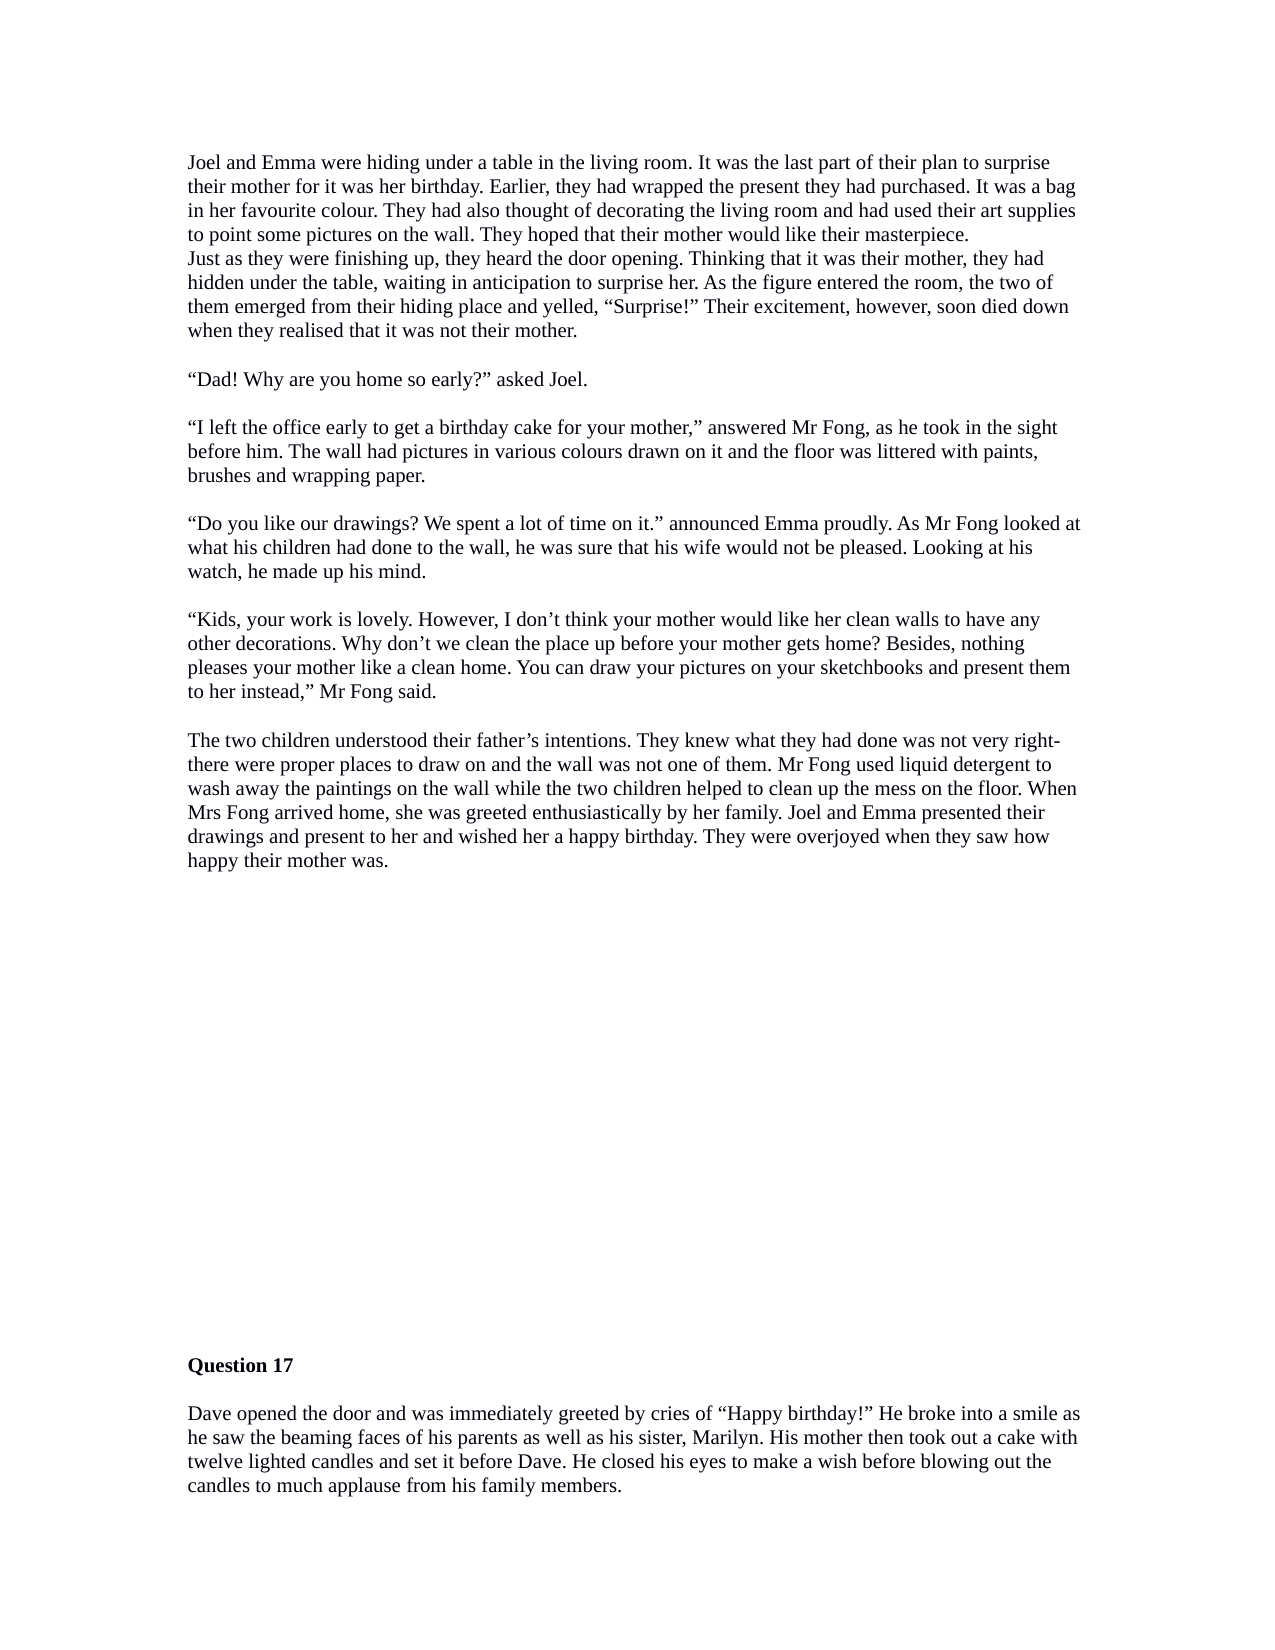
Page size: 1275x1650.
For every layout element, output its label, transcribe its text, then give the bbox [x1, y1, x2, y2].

text The two children understood their father’s intentions. They knew what they had done was not very right-there were proper places to draw on and the wall was not one of them. Mr Fong used liquid detergent to wash away the paintings on the wall while the two children helped to clean up the mess on the floor. When Mrs Fong arrived home, she was greeted enthusiastically by her family. Joel and Emma presented their drawings and present to her and wished her a happy birthday. They were overjoyed when they saw how happy their mother was. [187, 727, 1087, 872]
text “Dad! Why are you home so early?” asked Joel. [187, 367, 1087, 391]
text “I left the office early to get a birthday cake for your mother,” answered Mr Fong, as he took in the sight before him. The wall had pictures in various colours drawn on it and the floor was littered with paints, brushes and wrapping paper. [187, 415, 1087, 487]
text Just as they were finishing up, they heard the door opening. Thinking that it was their mother, they had hidden under the table, waiting in anticipation to surprise her. As the figure entered the room, the two of them emerged from their hiding place and yelled, “Surprise!” Their excitement, however, soon died down when they realised that it was not their mother. [187, 246, 1087, 342]
text “Kids, your work is lovely. However, I don’t think your mother would like her clean walls to have any other decorations. Why don’t we clean the place up before your mother gets home? Besides, nothing pleases your mother like a clean home. You can draw your pictures on your sketchbooks and present them to her instead,” Mr Fong said. [187, 607, 1087, 703]
text Question 17 [187, 1353, 1087, 1377]
text Dave opened the door and was immediately greeted by cries of “Happy birthday!” He broke into a smile as he saw the beaming faces of his parents as well as his sister, Marilyn. His mother then took out a cake with twelve lighted candles and set it before Dave. He closed his eyes to make a wish before blowing out the candles to much applause from his family members. [187, 1401, 1087, 1497]
text “Do you like our drawings? We spent a lot of time on it.” announced Emma proudly. As Mr Fong looked at what his children had done to the wall, he was sure that his wife would not be pleased. Looking at his watch, he made up his mind. [187, 511, 1087, 583]
text Joel and Emma were hiding under a table in the living room. It was the last part of their plan to surprise their mother for it was her birthday. Earlier, they had wrapped the present they had purchased. It was a bag in her favourite colour. They had also thought of decorating the living room and had used their art supplies to point some pictures on the wall. They hoped that their mother would like their masterpiece. [187, 150, 1087, 246]
